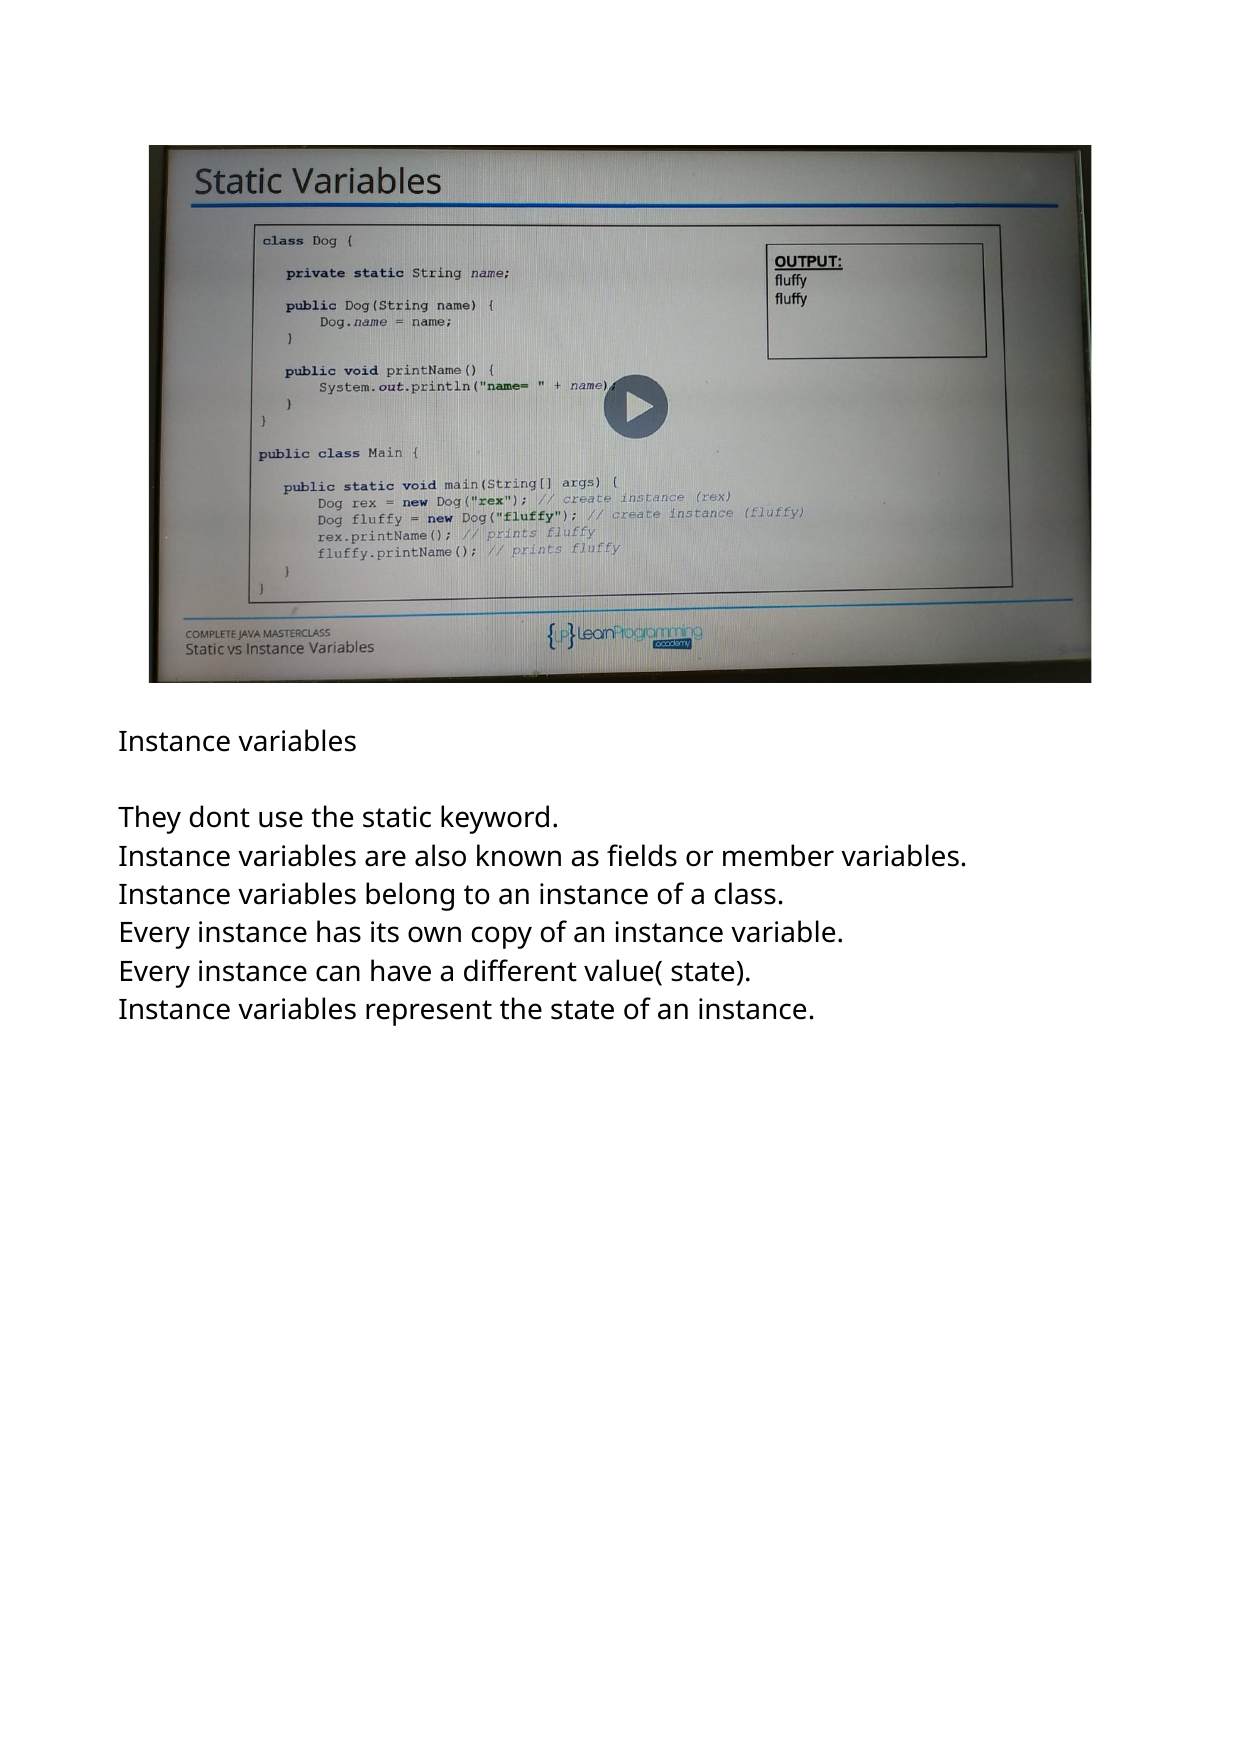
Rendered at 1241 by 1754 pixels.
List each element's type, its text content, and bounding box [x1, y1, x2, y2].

text Every instance can have a different value( state). [118, 951, 1122, 989]
text Instance variables represent the state of an instance. [118, 989, 1122, 1027]
text Instance variables are also known as fields or member variables. [118, 836, 1122, 874]
text Instance variables [118, 721, 1122, 759]
text Every instance has its own copy of an instance variable. [118, 912, 1122, 951]
text They dont use the static keyword. [118, 797, 1122, 836]
picture [148, 145, 1092, 683]
text Instance variables belong to an instance of a class. [118, 874, 1122, 912]
